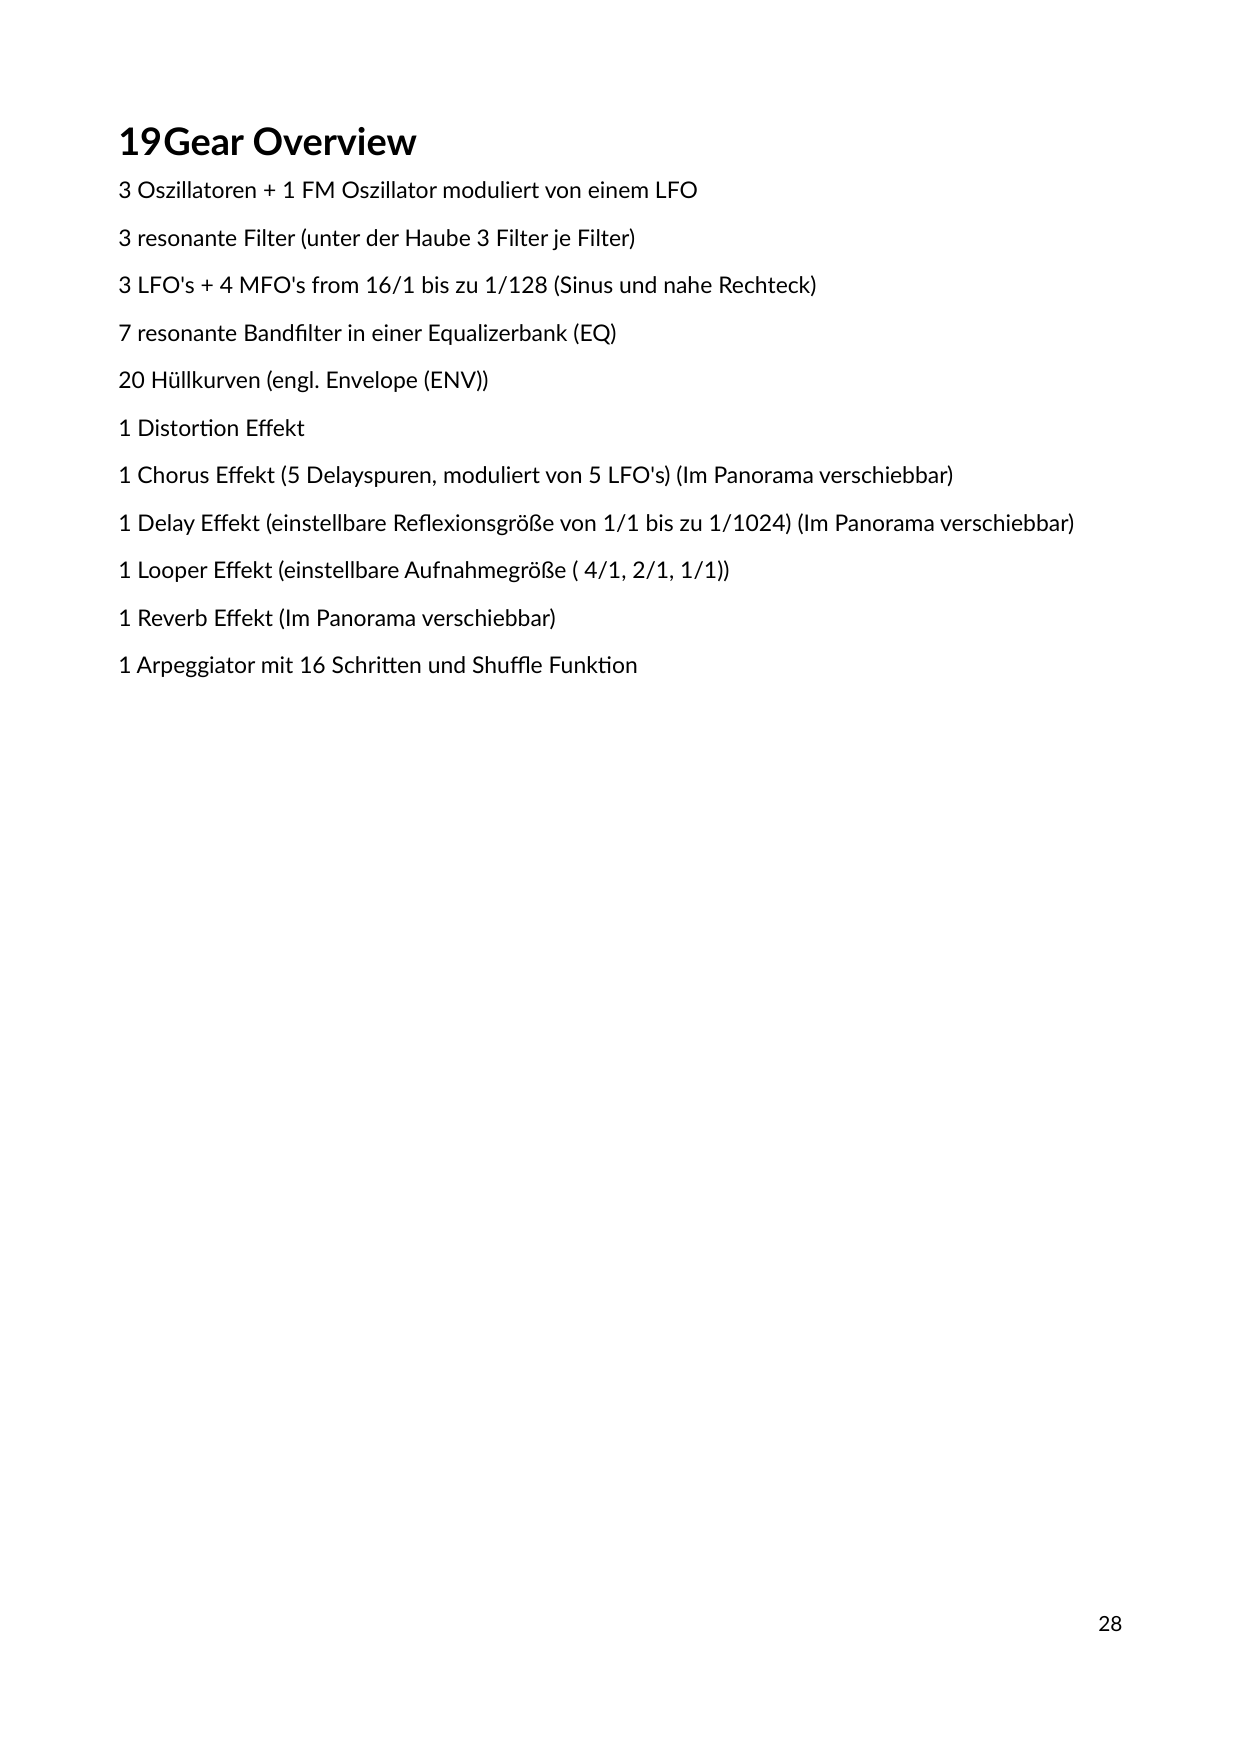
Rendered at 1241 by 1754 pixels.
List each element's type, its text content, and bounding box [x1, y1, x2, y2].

text 1 Chorus Effekt (5 Delayspuren, moduliert von 5 LFO's) (Im Panorama verschiebbar) [118, 461, 1122, 489]
text 3 Oszillatoren + 1 FM Oszillator moduliert von einem LFO [118, 176, 1122, 204]
subtitle Gear Overview [118, 118, 1122, 164]
text 20 Hüllkurven (engl. Envelope (ENV)) [118, 366, 1122, 394]
text 1 Arpeggiator mit 16 Schritten und Shuffle Funktion [118, 651, 1122, 679]
text 1 Delay Effekt (einstellbare Reflexionsgröße von 1/1 bis zu 1/1024) (Im Panorama verschiebbar) [118, 509, 1122, 536]
text 3 LFO's + 4 MFO's from 16/1 bis zu 1/128 (Sinus und nahe Rechteck) [118, 271, 1122, 299]
text 7 resonante Bandfilter in einer Equalizerbank (EQ) [118, 319, 1122, 346]
text 1 Reverb Effekt (Im Panorama verschiebbar) [118, 604, 1122, 631]
text 1 Distortion Effekt [118, 414, 1122, 441]
text 3 resonante Filter (unter der Haube 3 Filter je Filter) [118, 224, 1122, 251]
text 1 Looper Effekt (einstellbare Aufnahmegröße ( 4/1, 2/1, 1/1)) [118, 556, 1122, 584]
